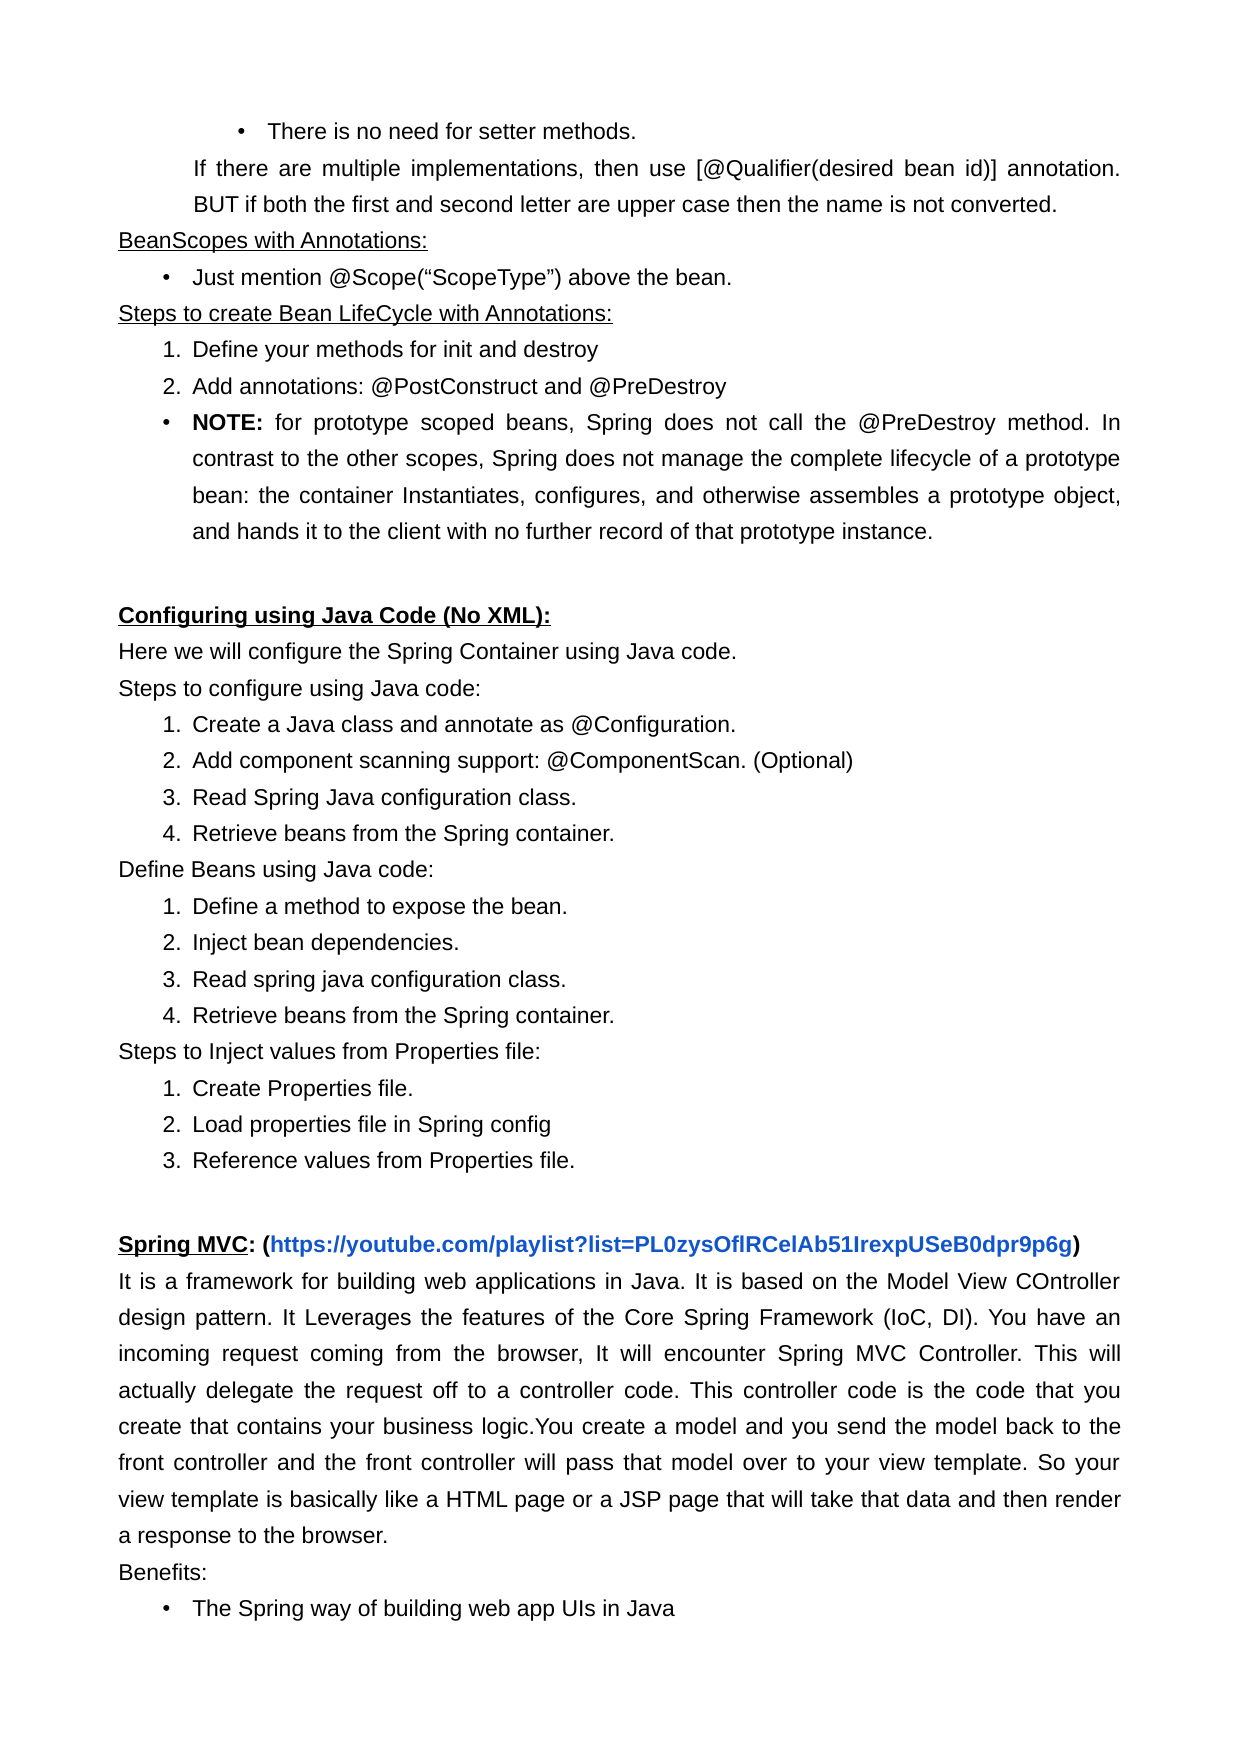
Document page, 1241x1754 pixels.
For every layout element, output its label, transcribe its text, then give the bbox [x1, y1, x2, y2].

list Read spring java configuration class. [162, 966, 1122, 992]
list Create Properties file. [162, 1074, 1122, 1101]
text Steps to Inject values from Properties file: [118, 1038, 1122, 1064]
list Define your methods for init and destroy [162, 336, 1122, 363]
list Create a Java class and annotate as @Configuration. [162, 711, 1122, 737]
list The Spring way of building web app UIs in Java [162, 1595, 1122, 1621]
text Configuring using Java Code (No XML): [118, 602, 1122, 628]
list Just mention @Scope(“ScopeType”) above the bean. [162, 263, 1122, 290]
text BeanScopes with Annotations: [118, 227, 1122, 253]
text If there are multiple implementations, then use [@Qualifier(desired bean id)] annotation. BUT if both the first and second letter are upper case then the name is not converted. [193, 154, 1122, 217]
text Steps to configure using Java code: [118, 675, 1122, 701]
text Benefits: [118, 1558, 1122, 1585]
text Here we will configure the Spring Container using Java code. [118, 638, 1122, 665]
list Inject bean dependencies. [162, 929, 1122, 956]
list Define a method to expose the bean. [162, 893, 1122, 919]
list NOTE: for prototype scoped beans, Spring does not call the @PreDestroy method. In contrast to the other scopes, Spring does not manage the complete lifecycle of a prototype bean: the container Instantiates, configures, and otherwise assembles a prototype object, and hands it to the client with no further record of that prototype instance. [162, 409, 1122, 544]
list There is no need for setter methods. [237, 118, 1122, 144]
list Read Spring Java configuration class. [162, 784, 1122, 810]
text Define Beans using Java code: [118, 856, 1122, 883]
list Retrieve beans from the Spring container. [162, 1002, 1122, 1028]
text Spring MVC: (https://youtube.com/playlist?list=PL0zysOflRCelAb51IrexpUSeB0dpr9p6g) [118, 1231, 1122, 1258]
list Add component scanning support: @ComponentScan. (Optional) [162, 747, 1122, 774]
list Add annotations: @PostConstruct and @PreDestroy [162, 373, 1122, 399]
list Retrieve beans from the Spring container. [162, 820, 1122, 846]
text It is a framework for building web applications in Java. It is based on the Model View COntroller design pattern. It Leverages the features of the Core Spring Framework (IoC, DI). You have an incoming request coming from the browser, It will encounter Spring MVC Controller. This will actually delegate the request off to a controller code. This controller code is the code that you create that contains your business logic.You create a model and you send the model back to the front controller and the front controller will pass that model over to your view template. So your view template is basically like a HTML page or a JSP page that will take that data and then render a response to the browser. [118, 1268, 1122, 1548]
text Steps to create Bean LifeCycle with Annotations: [118, 300, 1122, 326]
list Reference values from Properties file. [162, 1147, 1122, 1174]
list Load properties file in Spring config [162, 1111, 1122, 1137]
